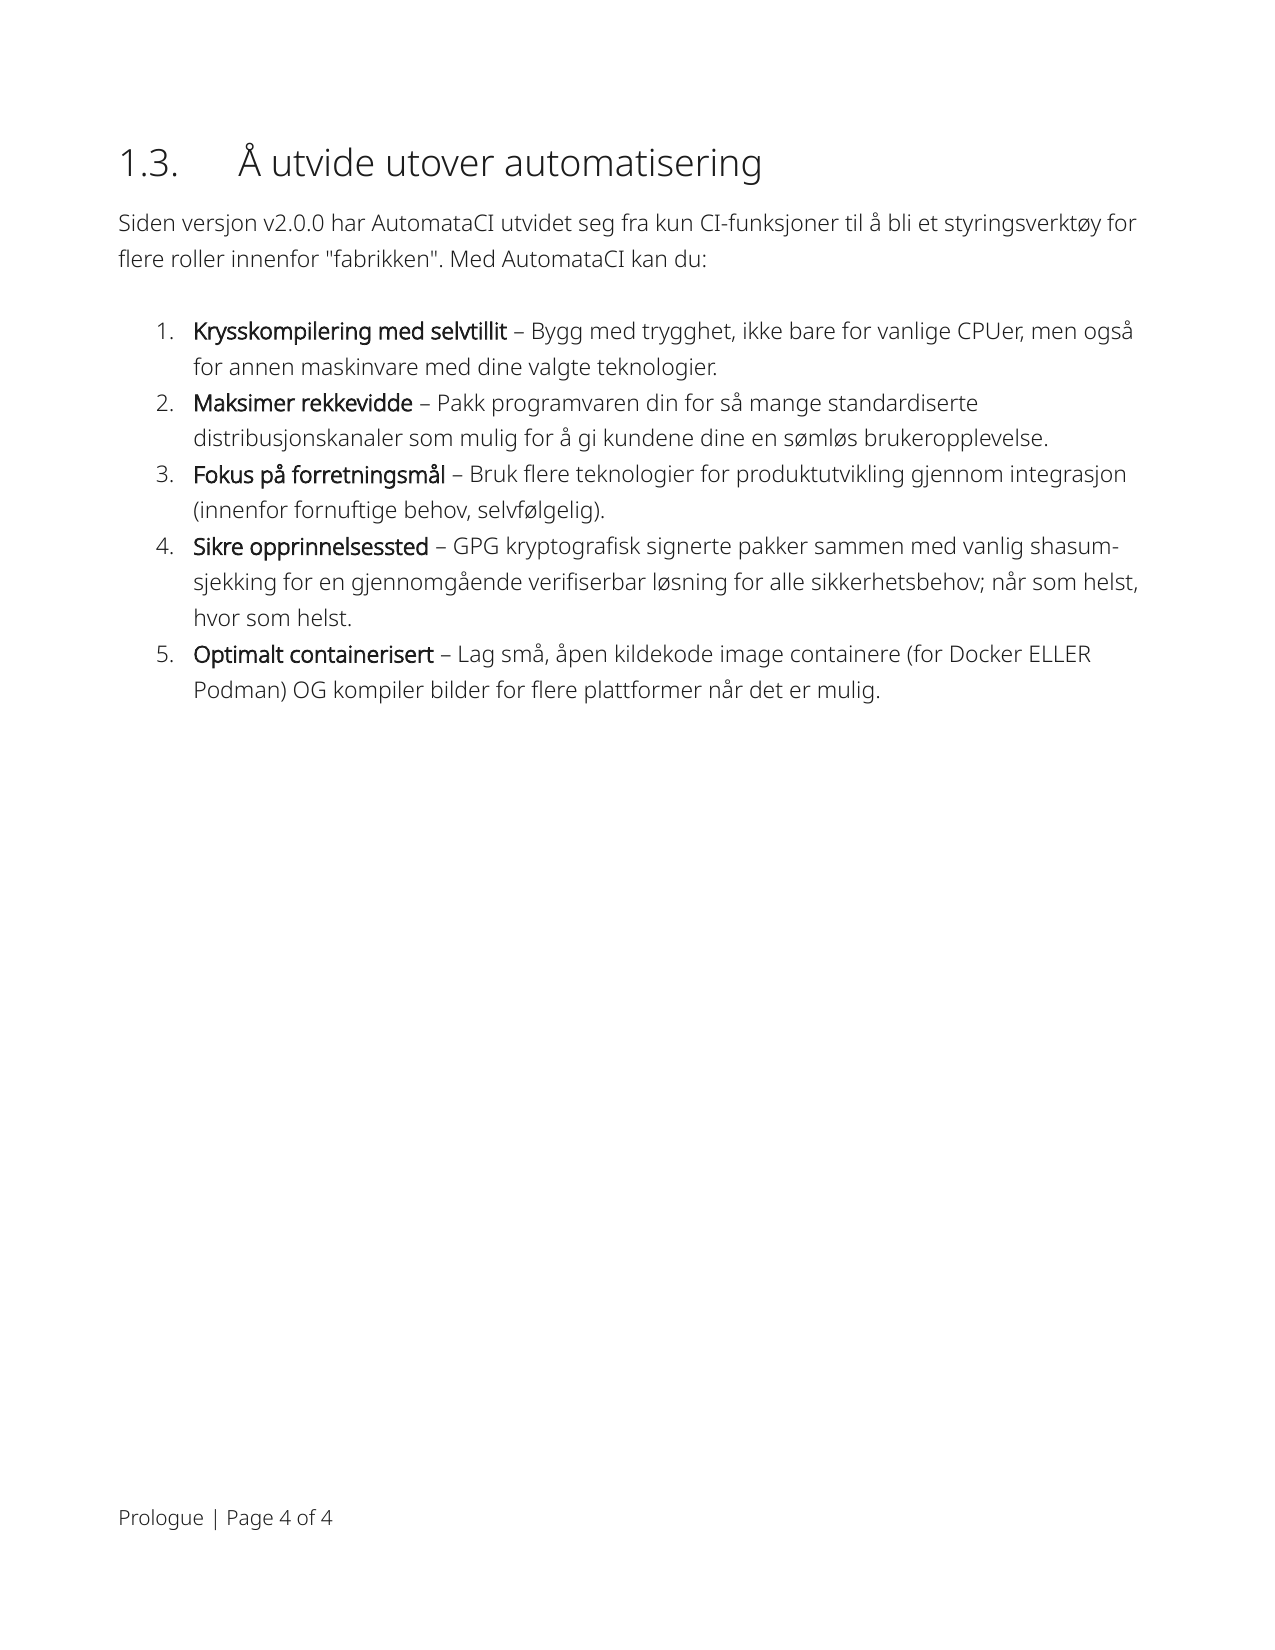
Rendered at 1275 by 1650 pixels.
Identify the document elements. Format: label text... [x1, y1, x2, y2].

list Sikre opprinnelsessted – GPG kryptografisk signerte pakker sammen med vanlig shasum-sjekking for en gjennomgående verifiserbar løsning for alle sikkerhetsbehov; når som helst, hvor som helst. [156, 530, 1157, 633]
list Maksimer rekkevidde – Pakk programvaren din for så mange standardiserte distribusjonskanaler som mulig for å gi kundene dine en sømløs brukeropplevelse. [156, 386, 1157, 454]
list Optimalt containerisert – Lag små, åpen kildekode image containere (for Docker ELLER Podman) OG kompiler bilder for flere plattformer når det er mulig. [156, 638, 1157, 705]
text Siden versjon v2.0.0 har AutomataCI utvidet seg fra kun CI-funksjoner til å bli et styringsverktøy for flere roller innenfor "fabrikken". Med AutomataCI kan du: [118, 207, 1157, 274]
subtitle Å utvide utover automatisering [118, 136, 1157, 187]
list Fokus på forretningsmål – Bruk flere teknologier for produktutvikling gjennom integrasjon (innenfor fornuftige behov, selvfølgelig). [156, 458, 1157, 526]
list Krysskompilering med selvtillit – Bygg med trygghet, ikke bare for vanlige CPUer, men også for annen maskinvare med dine valgte teknologier. [156, 314, 1157, 382]
